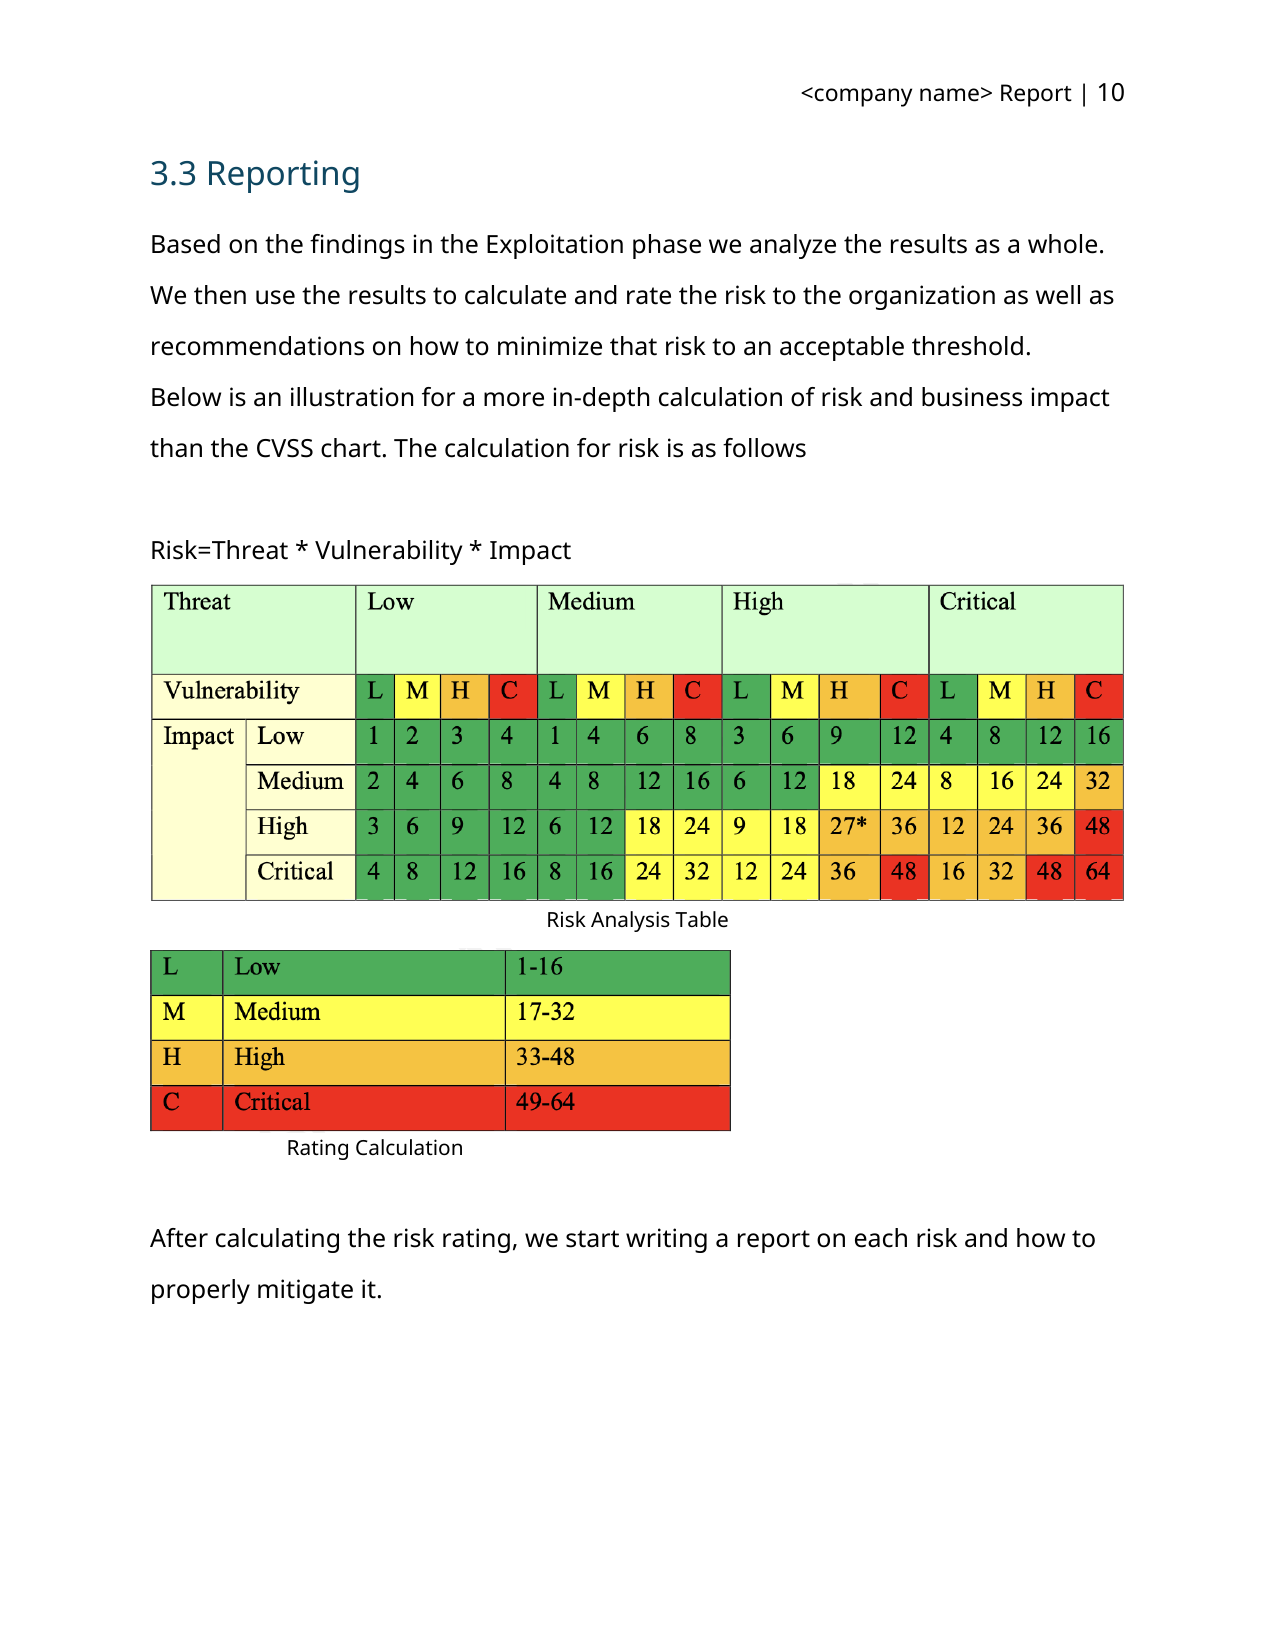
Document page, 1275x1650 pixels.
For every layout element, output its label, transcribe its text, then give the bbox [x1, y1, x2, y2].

text Risk=Threat * Vulnerability * Impact [150, 533, 1125, 567]
text Below is an illustration for a more in-depth calculation of risk and business impact than the CVSS chart. The calculation for risk is as follows [150, 379, 1125, 465]
text Rating Calculation [150, 1133, 1125, 1161]
text Based on the findings in the Exploitation phase we analyze the results as a whole. We then use the results to calculate and rate the risk to the organization as well as recommendations on how to minimize that risk to an acceptable threshold. [150, 226, 1125, 363]
text After calculating the risk rating, we start writing a report on each risk and how to properly mitigate it. [150, 1221, 1125, 1306]
subtitle 3.3 Reporting [150, 150, 1125, 195]
picture [150, 583, 1125, 901]
text Risk Analysis Table [150, 906, 1125, 934]
picture [150, 948, 735, 1133]
